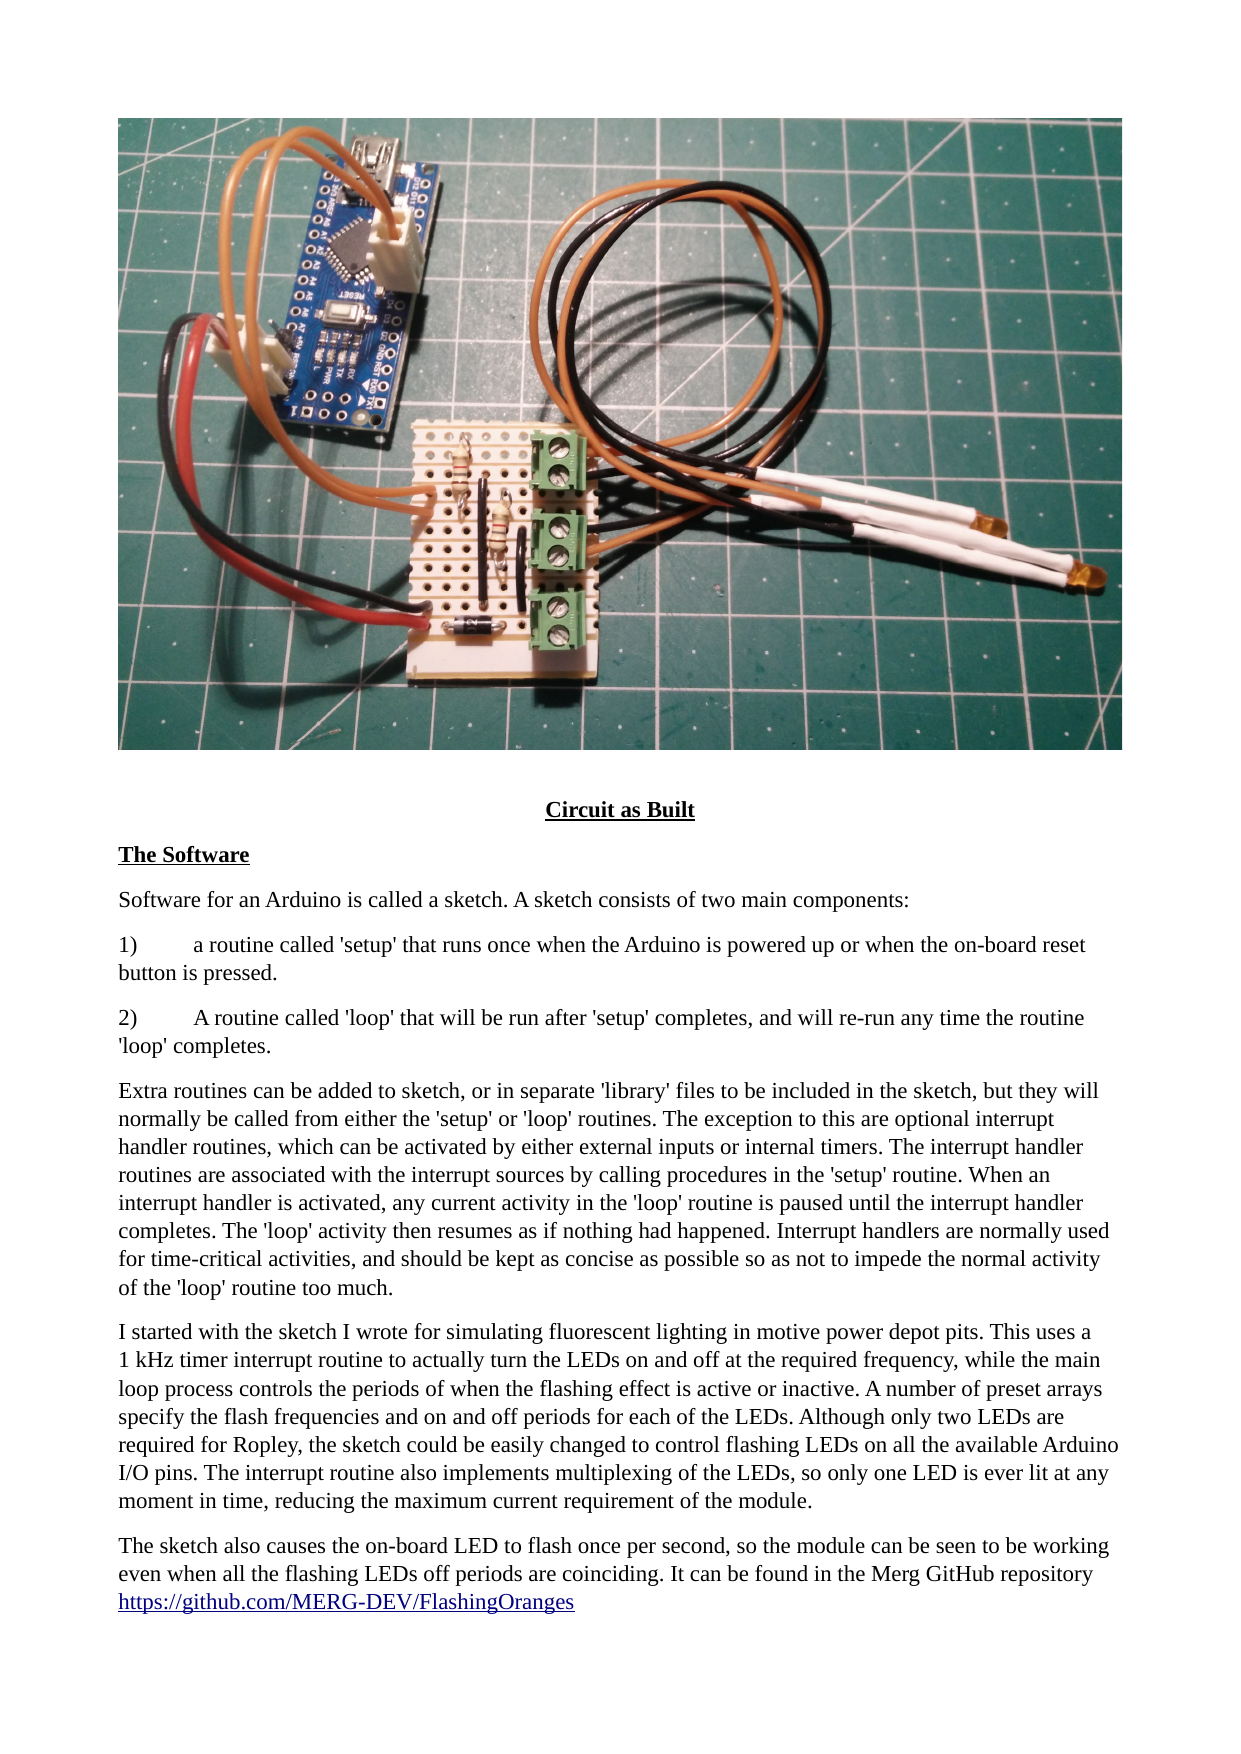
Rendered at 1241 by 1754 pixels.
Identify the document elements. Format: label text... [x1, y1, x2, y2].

picture [118, 118, 1123, 750]
text I started with the sketch I wrote for simulating fluorescent lighting in motive power depot pits. This uses a 1 kHz timer interrupt routine to actually turn the LEDs on and off at the required frequency, while the main loop process controls the periods of when the flashing effect is active or inactive. A number of preset arrays specify the flash frequencies and on and off periods for each of the LEDs. Although only two LEDs are required for Ropley, the sketch could be easily changed to control flashing LEDs on all the available Arduino I/O pins. The interrupt routine also implements multiplexing of the LEDs, so only one LED is ever lit at any moment in time, reducing the maximum current requirement of the module. [118, 1318, 1122, 1513]
list Extra routines can be added to sketch, or in separate 'library' files to be included in the sketch, but they will normally be called from either the 'setup' or 'loop' routines. The exception to this are optional interrupt handler routines, which can be activated by either external inputs or internal timers. The interrupt handler routines are associated with the interrupt sources by calling procedures in the 'setup' routine. When an interrupt handler is activated, any current activity in the 'loop' routine is paused until the interrupt handler completes. The 'loop' activity then resumes as if nothing had happened. Interrupt handlers are normally used for time-critical activities, and should be kept as concise as possible so as not to impede the normal activity of the 'loop' routine too much. [118, 1077, 1122, 1300]
text The Software [118, 841, 1122, 868]
text The sketch also causes the on-board LED to flash once per second, so the module can be seen to be working even when all the flashing LEDs off periods are coinciding. It can be found in the Merg GitHub repository https://github.com/MERG-DEV/FlashingOranges [118, 1532, 1122, 1614]
list a routine called 'setup' that runs once when the Arduino is powered up or when the on-board reset button is pressed. [118, 931, 1122, 985]
list A routine called 'loop' that will be run after 'setup' completes, and will re-run any time the routine 'loop' completes. [118, 1004, 1122, 1058]
text Software for an Arduino is called a sketch. A sketch consists of two main components: [118, 886, 1122, 912]
text Circuit as Built [118, 797, 1122, 823]
